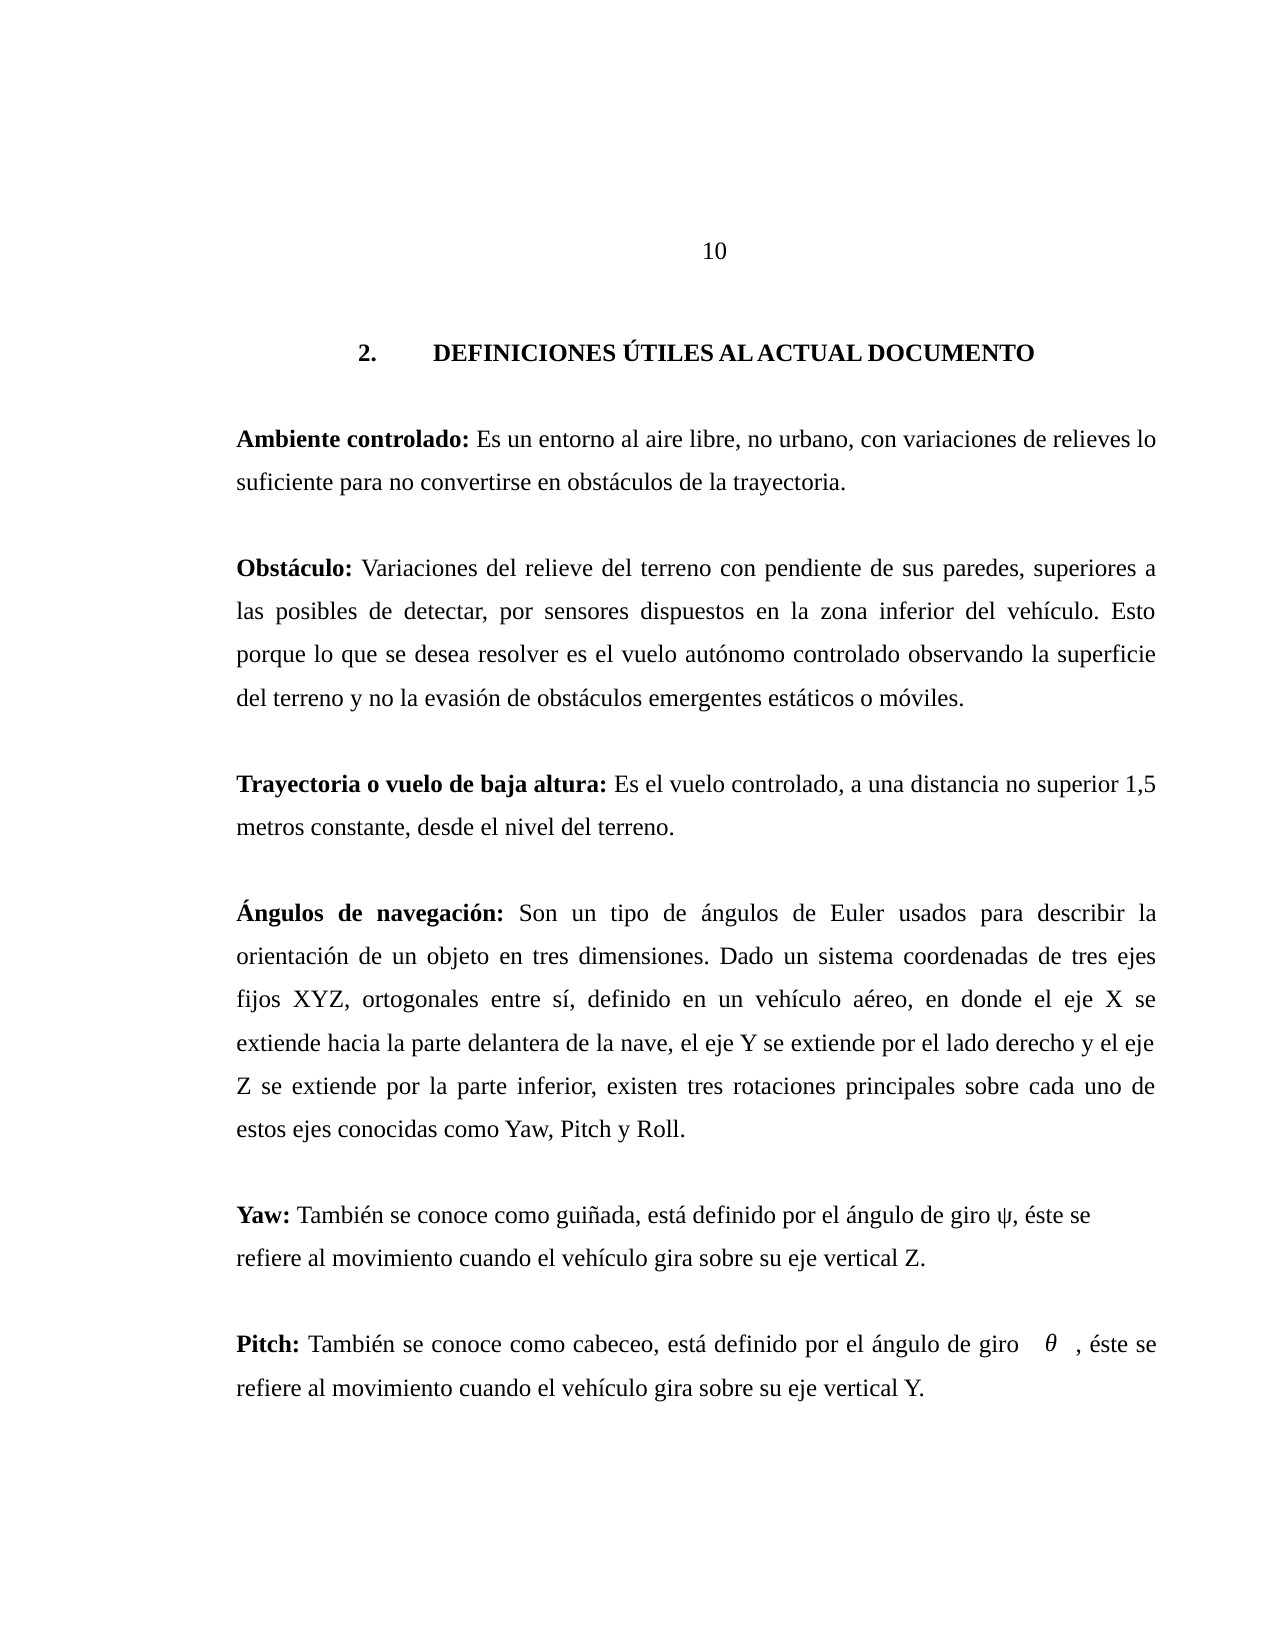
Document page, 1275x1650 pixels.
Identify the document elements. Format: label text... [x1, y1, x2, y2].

text Ambiente controlado: Es un entorno al aire libre, no urbano, con variaciones de relieves lo suficiente para no convertirse en obstáculos de la trayectoria. [236, 424, 1157, 496]
text Pitch: También se conoce como cabeceo, está definido por el ángulo de giro , éste se refiere al movimiento cuando el vehículo gira sobre su eje vertical Y. [236, 1329, 1157, 1401]
text Trayectoria o vuelo de baja altura: Es el vuelo controlado, a una distancia no superior 1,5 metros constante, desde el nivel del terreno. [236, 769, 1157, 841]
text Ángulos de navegación: Son un tipo de ángulos de Euler usados para describir la orientación de un objeto en tres dimensiones. Dado un sistema coordenadas de tres ejes fijos XYZ, ortogonales entre sí, definido en un vehículo aéreo, en donde el eje X se extiende hacia la parte delantera de la nave, el eje Y se extiende por el lado derecho y el eje Z se extiende por la parte inferior, existen tres rotaciones principales sobre cada uno de estos ejes conocidas como Yaw, Pitch y Roll. [236, 898, 1157, 1143]
text Obstáculo: Variaciones del relieve del terreno con pendiente de sus paredes, superiores a las posibles de detectar, por sensores dispuestos en la zona inferior del vehículo. Esto porque lo que se desea resolver es el vuelo autónomo controlado observando la superficie del terreno y no la evasión de obstáculos emergentes estáticos o móviles. [236, 553, 1157, 711]
text Yaw: También se conoce como guiñada, está definido por el ángulo de giro ψ, éste se refiere al movimiento cuando el vehículo gira sobre su eje vertical Z. [236, 1200, 1157, 1272]
subtitle DEFINICIONES ÚTILES AL ACTUAL DOCUMENTO [236, 338, 1157, 366]
